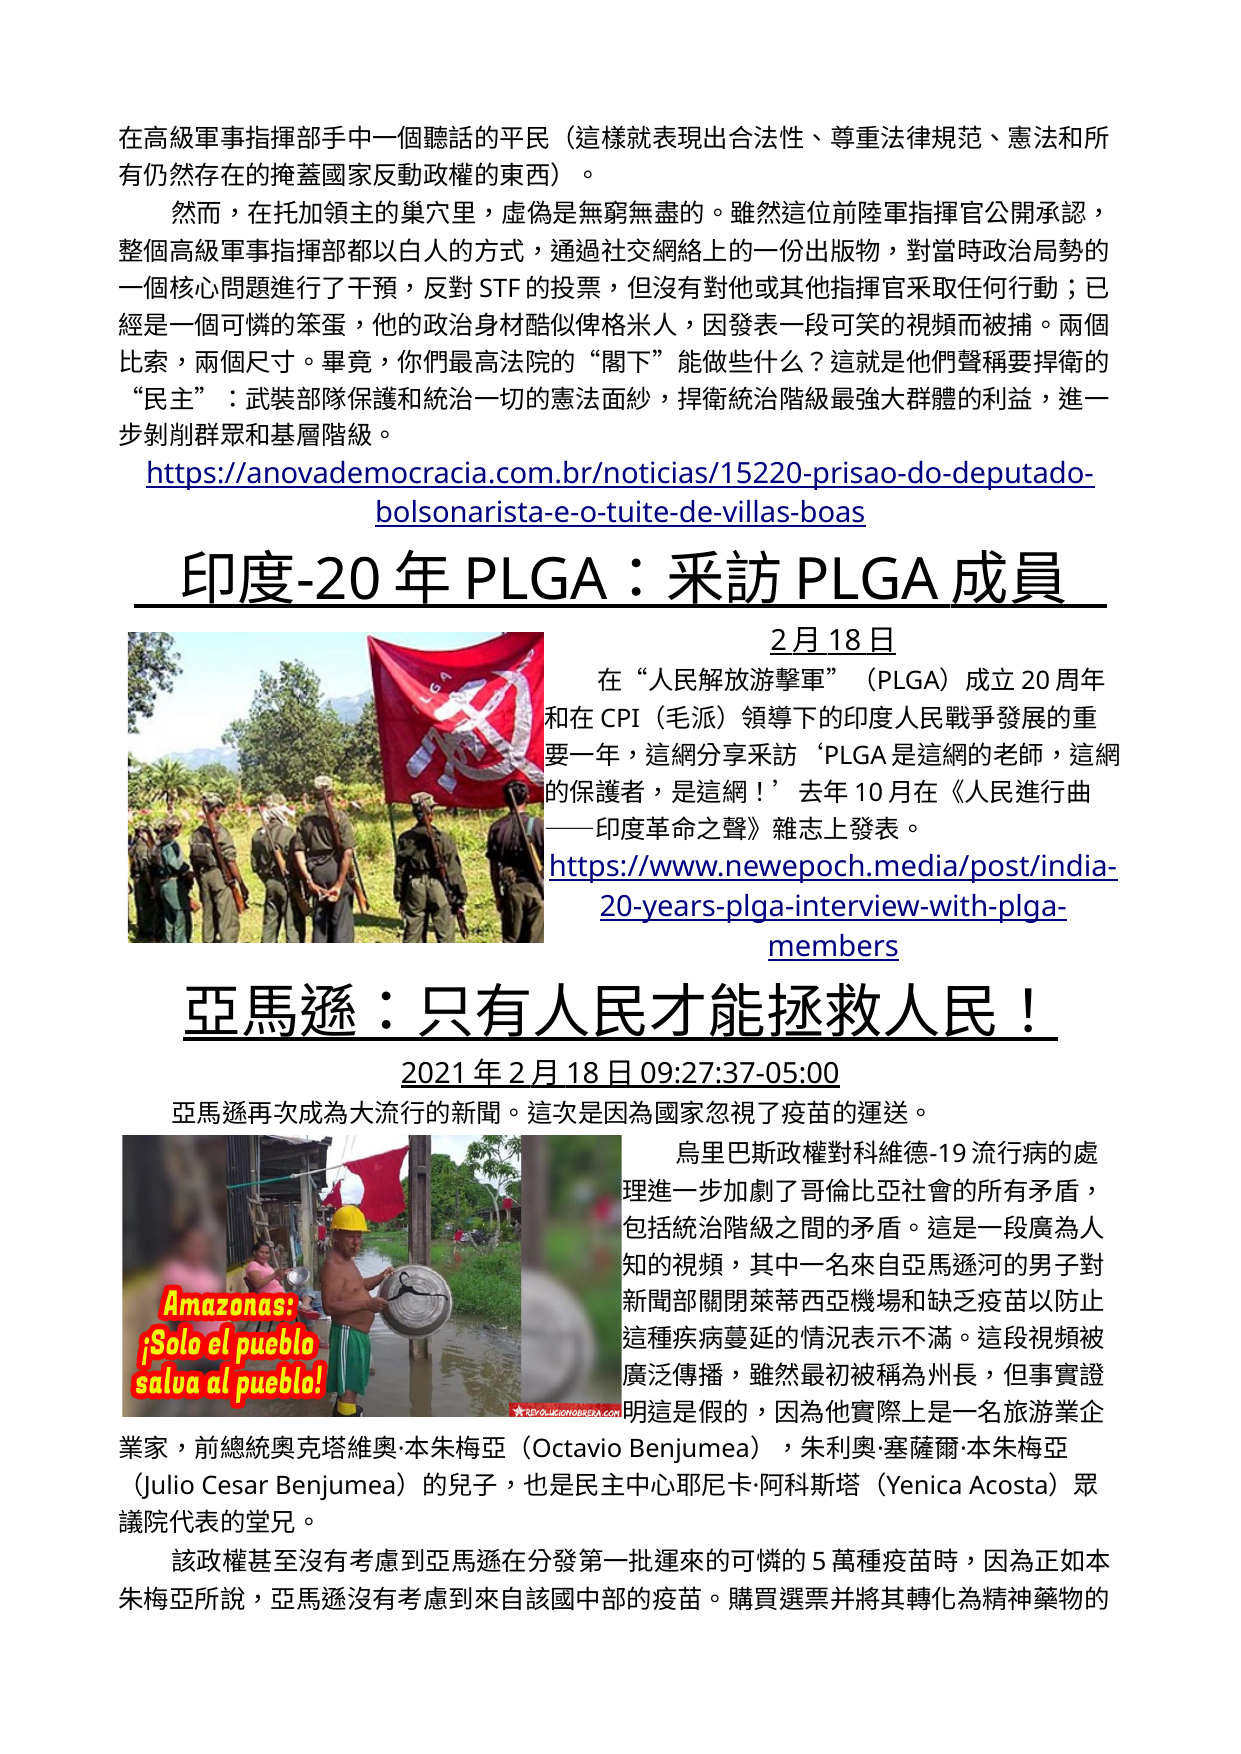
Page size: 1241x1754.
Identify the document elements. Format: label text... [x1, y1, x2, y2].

text 2月18日 [118, 616, 1122, 659]
text 在高級軍事指揮部手中一個聽話的平民（這樣就表現出合法性、尊重法律規范、憲法和所有仍然存在的掩蓋國家反動政權的東西）。 [118, 118, 1122, 192]
text https://www.newepoch.media/post/india-20-years-plga-interview-with-plga-members [118, 846, 1122, 965]
text 亞馬遜：只有人民才能拯救人民！ [118, 965, 1122, 1049]
text 2021年2月18日09:27:37-05:00 [118, 1049, 1122, 1092]
picture [122, 1135, 622, 1417]
picture [127, 632, 544, 943]
text 該政權甚至沒有考慮到亞馬遜在分發第一批運來的可憐的5萬種疫苗時，因為正如本朱梅亞所說，亞馬遜沒有考慮到來自該國中部的疫苗。購買選票并將其轉化為精神藥物的 [118, 1539, 1122, 1615]
text 亞馬遜再次成為大流行的新聞。這次是因為國家忽視了疫苗的運送。 [118, 1092, 1122, 1131]
text https://anovademocracia.com.br/noticias/15220-prisao-do-deputado-bolsonarista-e-o-tuite-de-villas-boas [118, 452, 1122, 531]
text 烏里巴斯政權對科維德-19流行病的處理進一步加劇了哥倫比亞社會的所有矛盾，包括統治階級之間的矛盾。這是一段廣為人知的視頻，其中一名來自亞馬遜河的男子對新聞部關閉萊蒂西亞機場和缺乏疫苗以防止這種疾病蔓延的情況表示不滿。這段視頻被廣泛傳播，雖然最初被稱為州長，但事實證明這是假的，因為他實際上是一名旅游業企業家，前總統奧克塔維奧·本朱梅亞（Octavio Benjumea），朱利奧·塞薩爾·本朱梅亞（Julio Cesar Benjumea）的兒子，也是民主中心耶尼卡·阿科斯塔（Yenica Acosta）眾議院代表的堂兄。 [118, 1131, 1122, 1539]
text 印度-20年PLGA：釆訪PLGA成員 [118, 531, 1122, 616]
text 在“人民解放游擊軍”（PLGA）成立20周年和在CPI（毛派）領導下的印度人民戰爭發展的重要一年，這網分享釆訪‘PLGA是這網的老師，這網的保護者，是這網！’去年10月在《人民進行曲——印度革命之聲》雜志上發表。 [544, 659, 1122, 846]
text 然而，在托加領主的巢穴里，虛偽是無窮無盡的。雖然這位前陸軍指揮官公開承認，整個高級軍事指揮部都以白人的方式，通過社交網絡上的一份出版物，對當時政治局勢的一個核心問題進行了干預，反對STF的投票，但沒有對他或其他指揮官釆取任何行動；已經是一個可憐的笨蛋，他的政治身材酷似俾格米人，因發表一段可笑的視頻而被捕。兩個比索，兩個尺寸。畢竟，你們最高法院的“閣下”能做些什么？這就是他們聲稱要捍衛的“民主”：武裝部隊保護和統治一切的憲法面紗，捍衛統治階級最強大群體的利益，進一步剝削群眾和基層階級。 [118, 192, 1122, 452]
